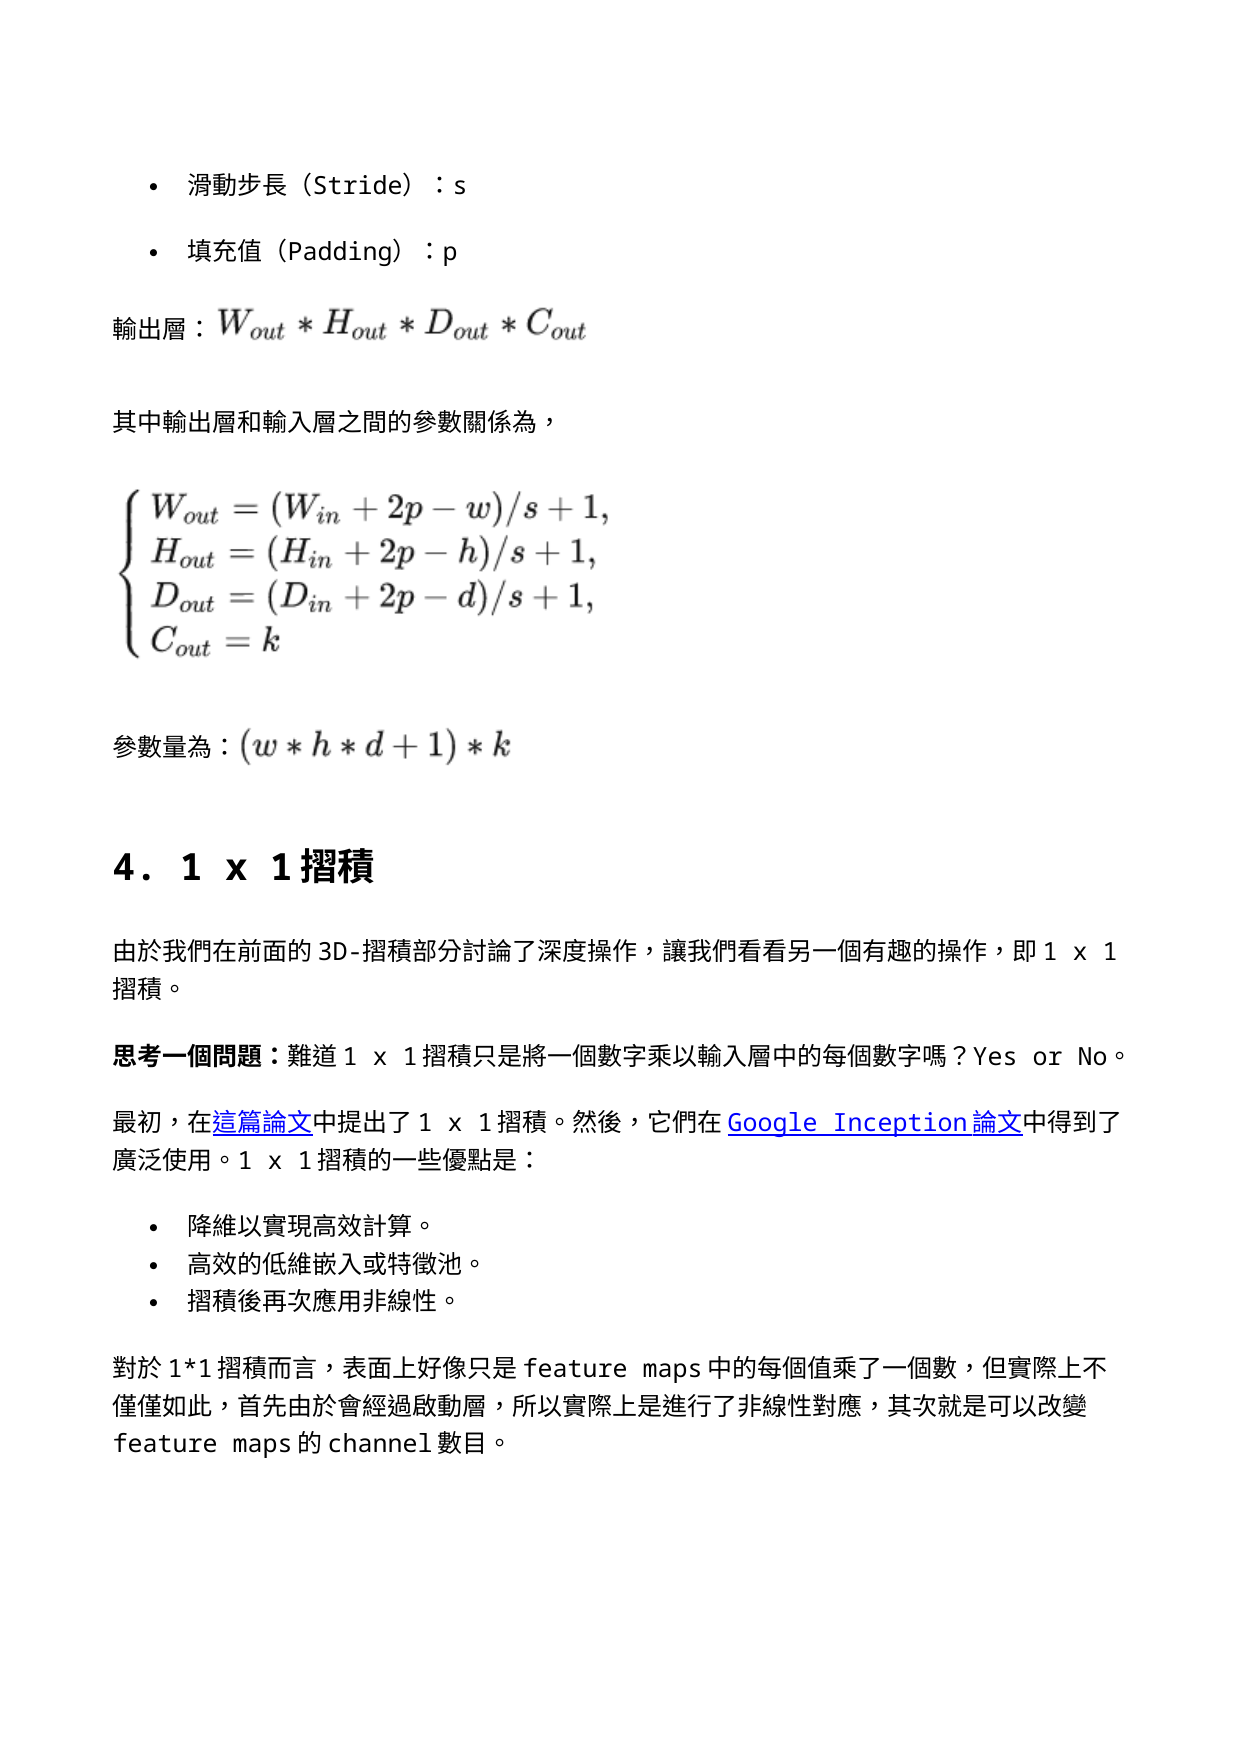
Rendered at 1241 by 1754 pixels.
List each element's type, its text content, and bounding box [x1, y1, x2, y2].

text 對於1*1摺積而言，表面上好像只是feature maps中的每個值乘了一個數，但實際上不僅僅如此，首先由於會經過啟動層，所以實際上是進行了非線性對應，其次就是可以改變feature maps的channel數目。 [112, 1348, 1125, 1460]
text 輸出層： [112, 298, 1125, 373]
text 其中輸出層和輸入層之間的參數關係為， [112, 402, 1125, 439]
text 參數量為： [112, 723, 1125, 798]
text 由於我們在前面的3D-摺積部分討論了深度操作，讓我們看看另一個有趣的操作，即1 x 1摺積。 [112, 931, 1125, 1006]
picture [237, 722, 525, 770]
list 降維以實現高效計算。 [150, 1206, 1125, 1244]
picture [112, 468, 622, 675]
list 高效的低維嵌入或特徵池。 [150, 1244, 1125, 1281]
text 最初，在這篇論文中提出了1 x 1摺積。然後，它們在Google Inception論文中得到了廣泛使用。1 x 1摺積的一些優點是： [112, 1102, 1125, 1177]
picture [212, 297, 597, 353]
list 摺積後再次應用非線性。 [150, 1281, 1125, 1319]
text 思考一個問題：難道1 x 1摺積只是將一個數字乘以輸入層中的每個數字嗎？Yes or No。 [112, 1035, 1125, 1073]
subtitle 4. 1 x 1摺積 [112, 827, 1125, 902]
list 滑動步長（Stride）：s [150, 164, 1125, 202]
list 填充值（Padding）：p [150, 231, 1125, 269]
